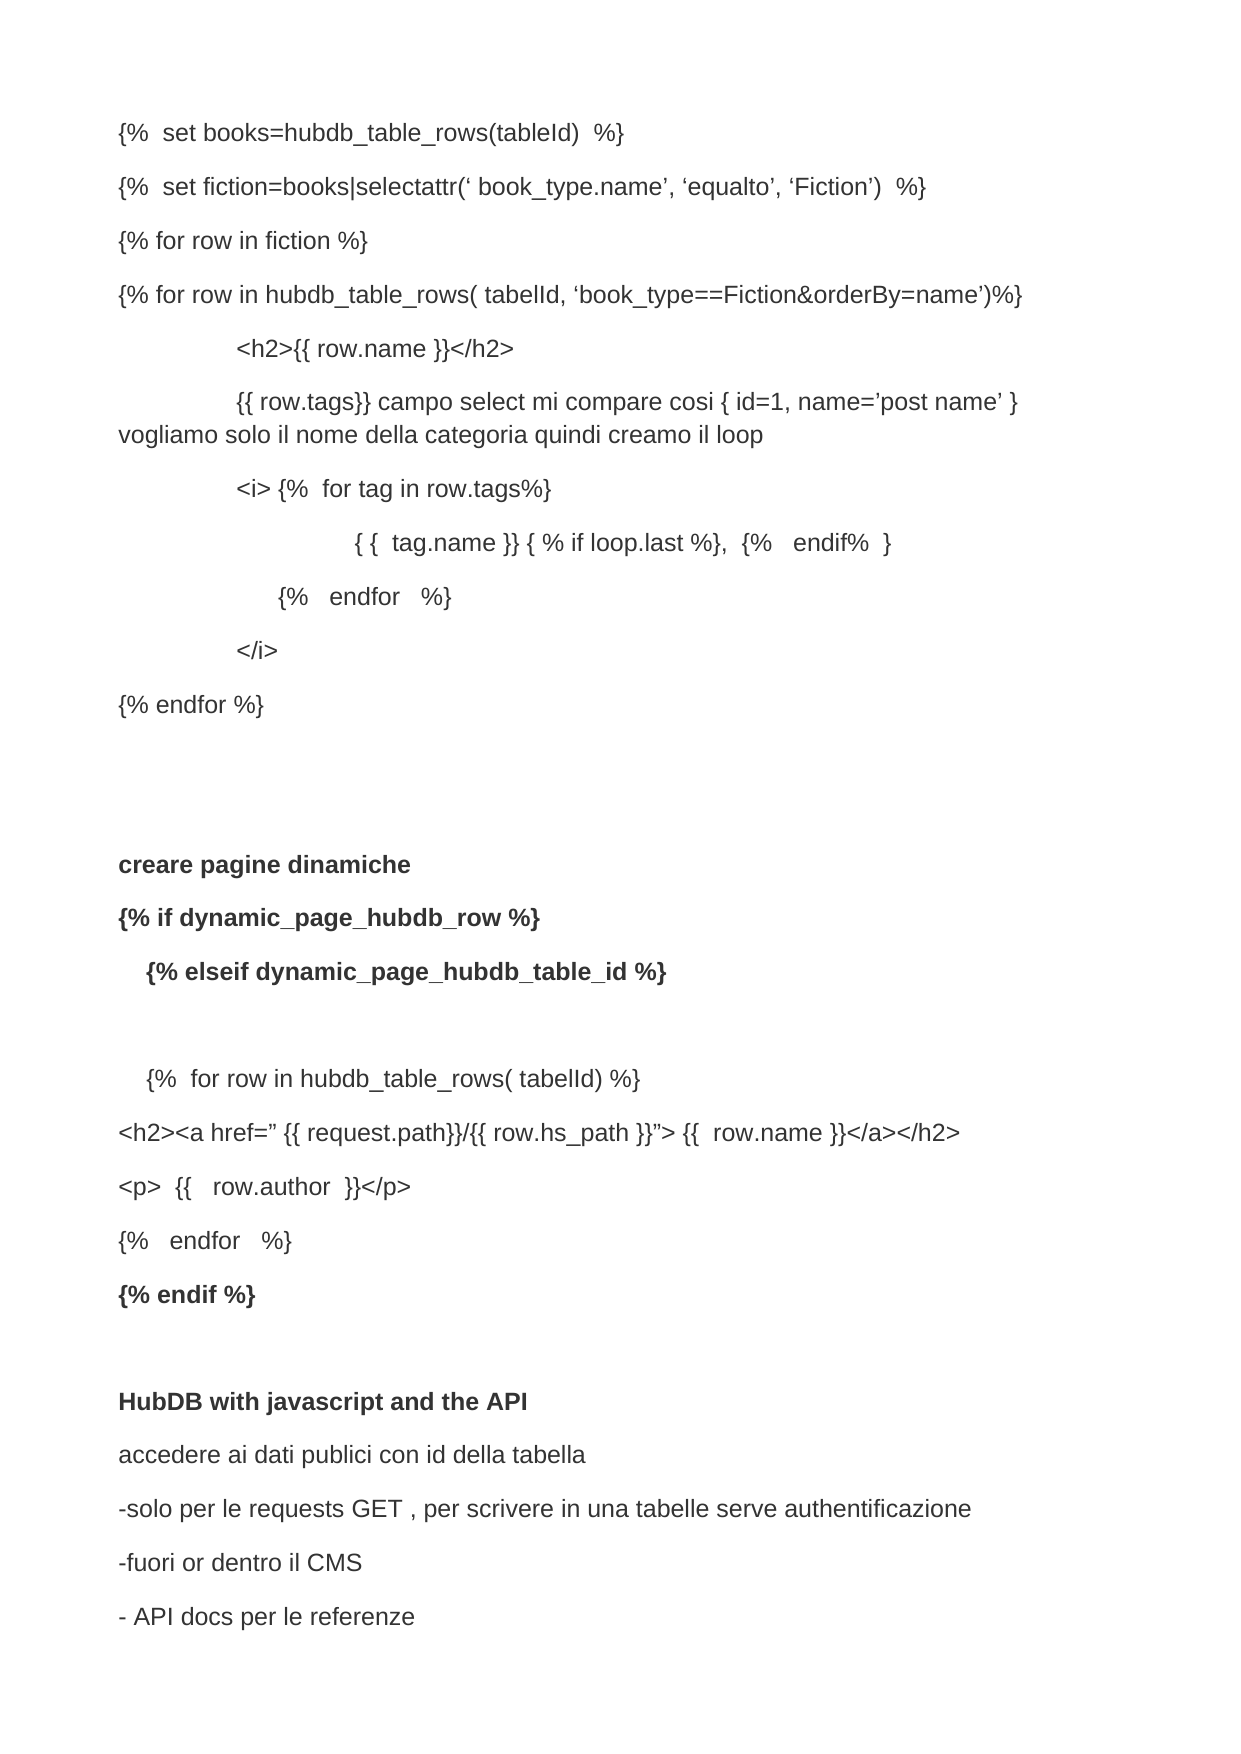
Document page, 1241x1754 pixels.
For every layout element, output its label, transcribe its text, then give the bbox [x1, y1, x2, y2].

text creare pagine dinamiche [118, 849, 1122, 878]
text {% endfor %} [118, 1226, 1122, 1254]
text <h2><a href=” {{ request.path}}/{{ row.hs_path }}”> {{ row.name }}</a></h2> [118, 1118, 1122, 1147]
text -fuori or dentro il CMS [118, 1548, 1122, 1577]
text <p> {{ row.author }}</p> [118, 1172, 1122, 1201]
text {{ row.tags}} campo select mi compare cosi { id=1, name=’post name’ } vogliamo solo il nome della categoria quindi creamo il loop [118, 387, 1122, 449]
text {% set fiction=books|selectattr(‘ book_type.name’, ‘equalto’, ‘Fiction’) %} [118, 172, 1122, 201]
text {% elseif dynamic_page_hubdb_table_id %} [118, 957, 1122, 986]
text {% for row in hubdb_table_rows( tabelId, ‘book_type==Fiction&orderBy=name’)%} [118, 280, 1122, 308]
text - API docs per le referenze [118, 1602, 1122, 1631]
text </i> [118, 636, 1122, 664]
text <i> {% for tag in row.tags%} [118, 474, 1122, 503]
text {% endif %} [118, 1279, 1122, 1308]
text <h2>{{ row.name }}</h2> [118, 333, 1122, 362]
text {% for row in hubdb_table_rows( tabelId) %} [118, 1064, 1122, 1093]
text {% endfor %} [118, 582, 1122, 611]
text {% set books=hubdb_table_rows(tableId) %} [118, 118, 1122, 147]
text -solo per le requests GET , per scrivere in una tabelle serve authentificazione [118, 1494, 1122, 1523]
text { { tag.name }} { % if loop.last %}, {% endif% } [118, 528, 1122, 557]
text accedere ai dati publici con id della tabella [118, 1440, 1122, 1469]
text HubDB with javascript and the API [118, 1386, 1122, 1415]
text {% endfor %} [118, 690, 1122, 718]
text {% if dynamic_page_hubdb_row %} [118, 903, 1122, 932]
text {% for row in fiction %} [118, 226, 1122, 254]
